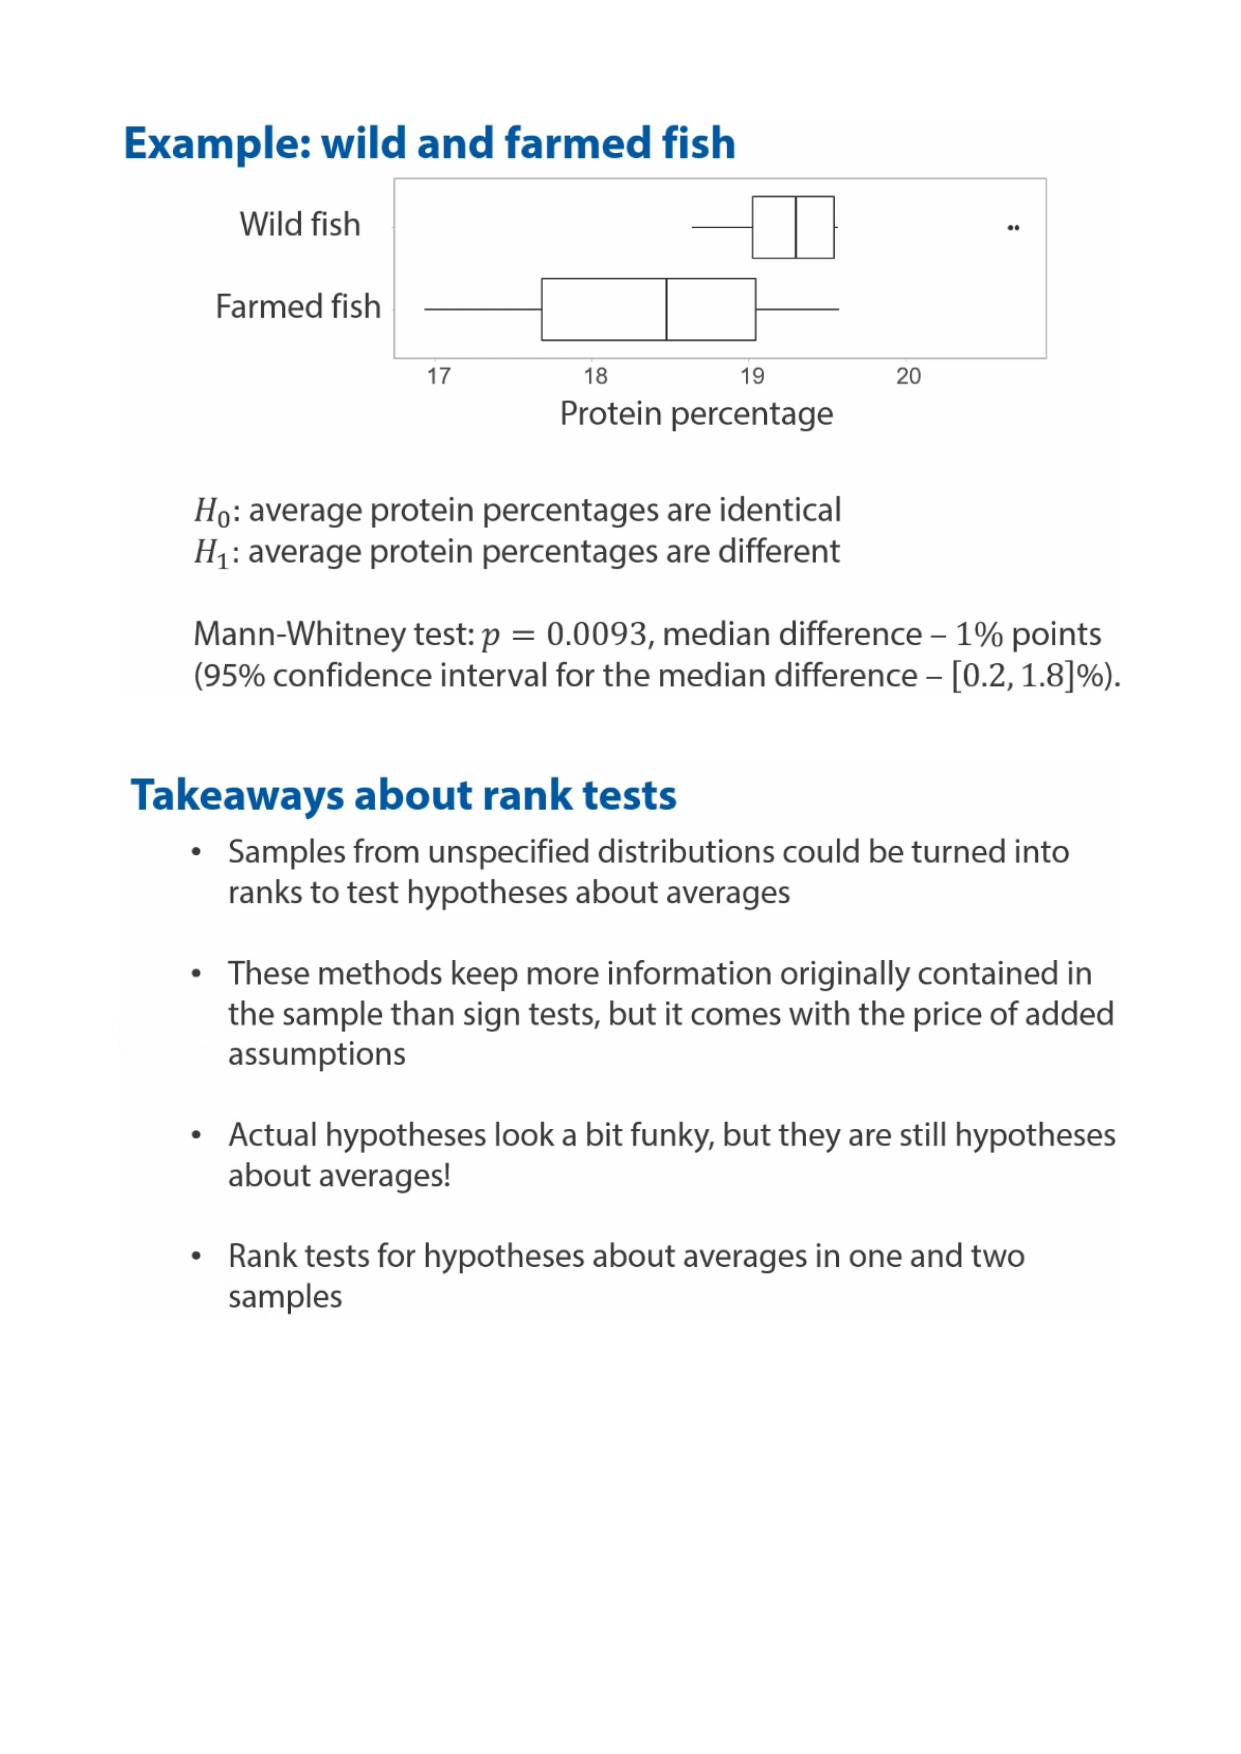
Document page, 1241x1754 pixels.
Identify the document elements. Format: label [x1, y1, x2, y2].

picture [118, 763, 1123, 1322]
picture [118, 118, 1123, 697]
